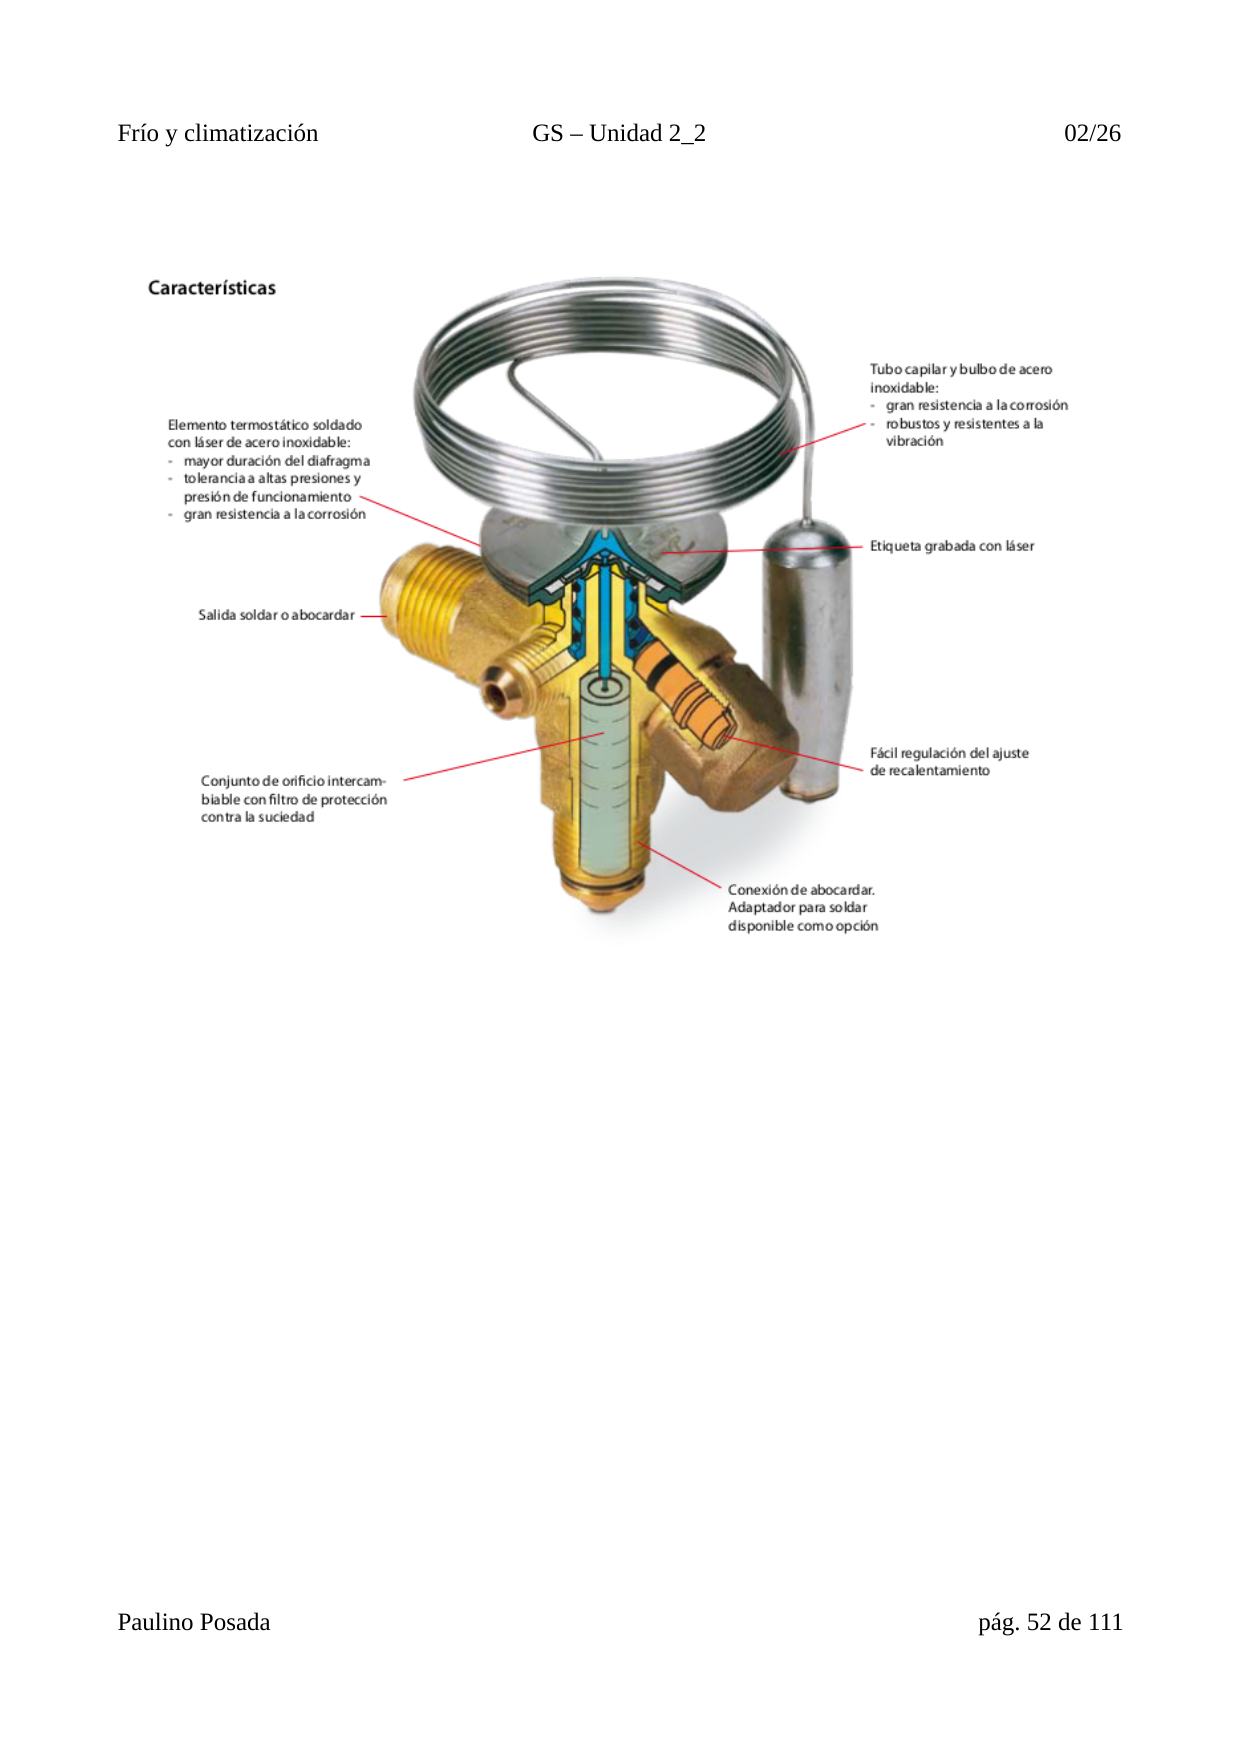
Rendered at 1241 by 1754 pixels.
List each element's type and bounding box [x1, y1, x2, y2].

picture [131, 252, 1136, 964]
